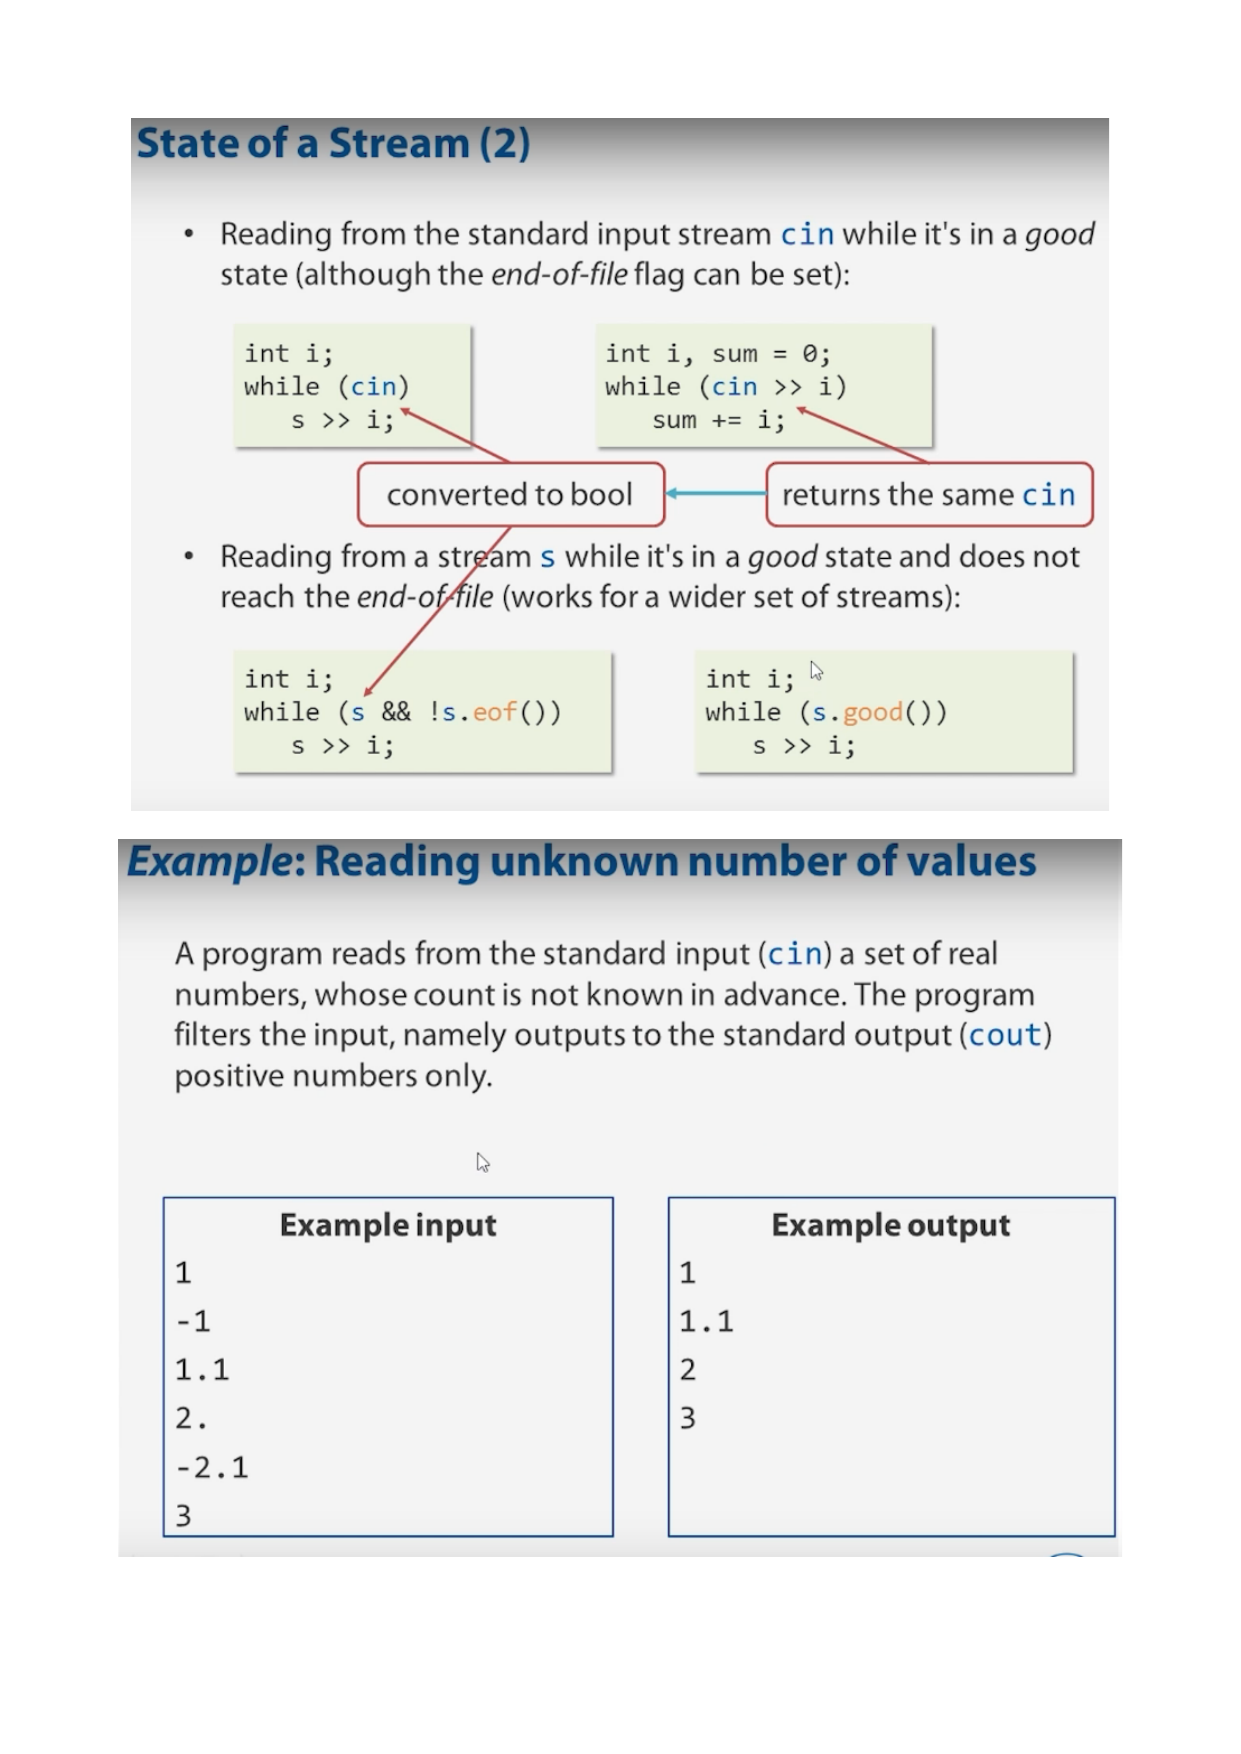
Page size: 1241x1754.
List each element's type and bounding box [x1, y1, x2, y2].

picture [118, 839, 1123, 1557]
picture [131, 118, 1110, 811]
